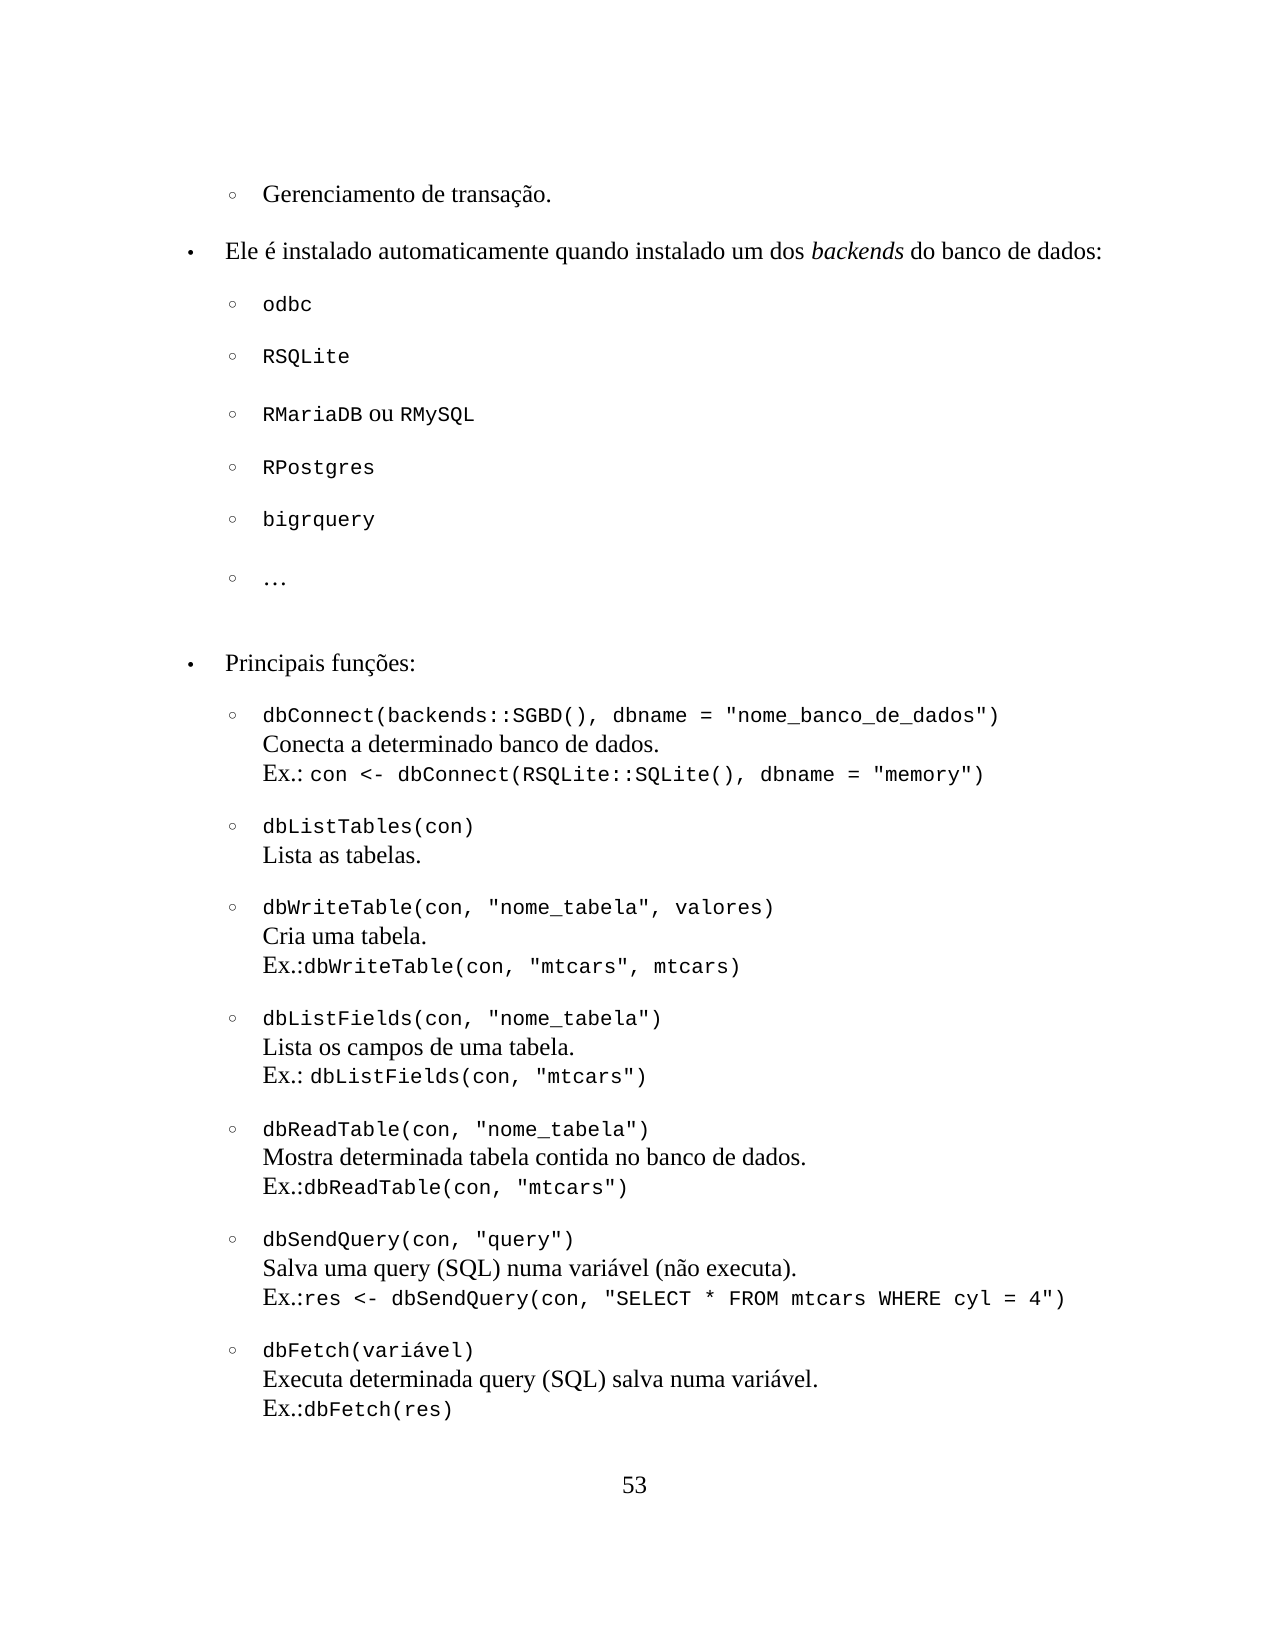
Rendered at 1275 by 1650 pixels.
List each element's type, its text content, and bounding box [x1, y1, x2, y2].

list Principais funções: [187, 648, 1125, 705]
list dbFetch(variável) Executa determinada query (SQL) salva numa variável. Ex.:dbFetch(res) [225, 1340, 1125, 1422]
list RMariaDB ou RMySQL [225, 398, 1125, 457]
list dbWriteTable(con, "nome_tabela", valores) Cria uma tabela. Ex.:dbWriteTable(con, "mtcars", mtcars) [225, 897, 1125, 1008]
list … [225, 562, 1125, 619]
list dbListTables(con) Lista as tabelas. [225, 816, 1125, 897]
list dbSendQuery(con, "query") Salva uma query (SQL) numa variável (não executa). Ex.:res <- dbSendQuery(con, "SELECT * FROM mtcars WHERE cyl = 4") [225, 1229, 1125, 1340]
list dbReadTable(con, "nome_tabela") Mostra determinada tabela contida no banco de dados. Ex.:dbReadTable(con, "mtcars") [225, 1119, 1125, 1229]
list dbConnect(backends::SGBD(), dbname = "nome_banco_de_dados") Conecta a determinado banco de dados. Ex.: con <- dbConnect(RSQLite::SQLite(), dbname = "memory") [225, 705, 1125, 816]
list [225, 150, 1125, 179]
list dbListFields(con, "nome_tabela") Lista os campos de uma tabela. Ex.: dbListFields(con, "mtcars") [225, 1008, 1125, 1119]
list RPostgres [225, 457, 1125, 509]
list odbc [225, 294, 1125, 346]
list bigrquery [225, 509, 1125, 562]
list Gerenciamento de transação. [225, 179, 1125, 236]
list Ele é instalado automaticamente quando instalado um dos backends do banco de dados: [187, 236, 1125, 294]
list RSQLite [225, 346, 1125, 398]
